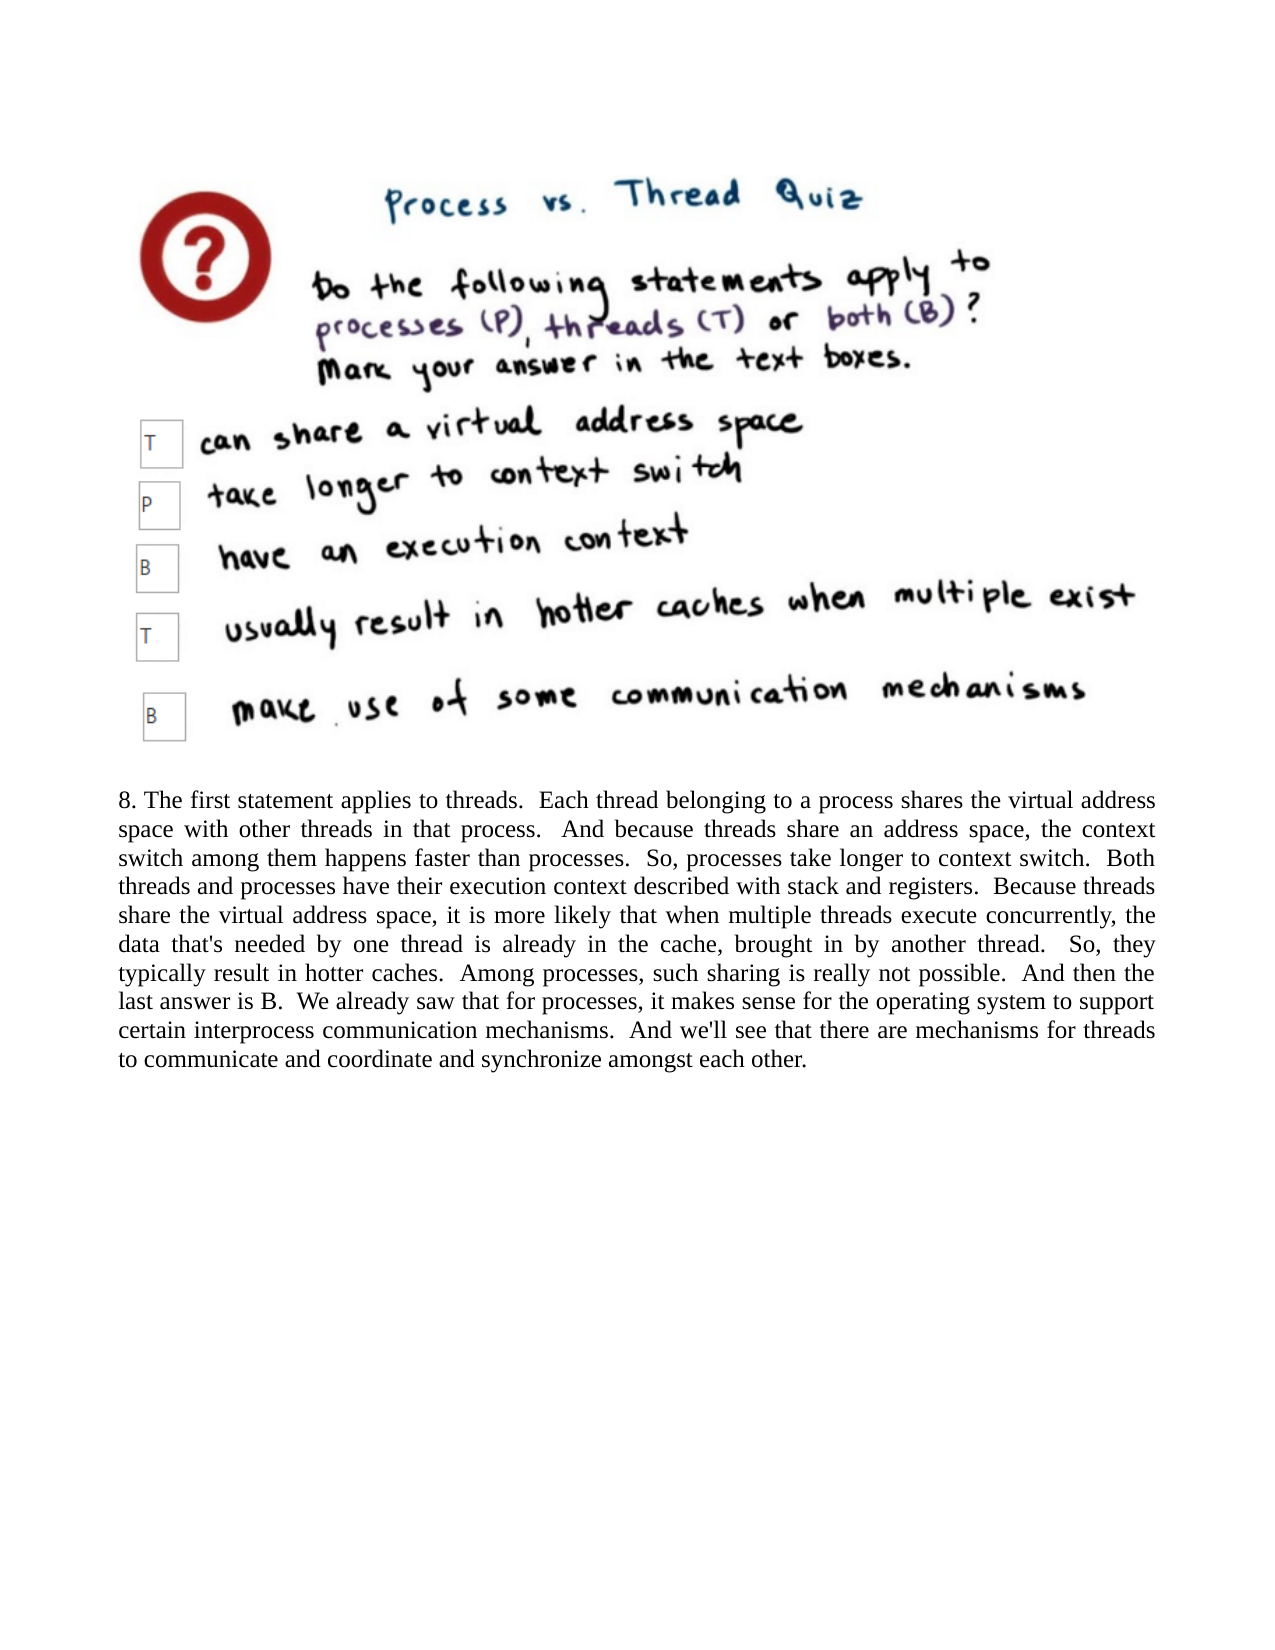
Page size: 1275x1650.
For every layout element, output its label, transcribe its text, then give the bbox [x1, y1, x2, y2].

text 8. The first statement applies to threads. Each thread belonging to a process shares the virtual address space with other threads in that process. And because threads share an address space, the context switch among them happens faster than processes. So, processes take longer to context switch. Both threads and processes have their execution context described with stack and registers. Because threads share the virtual address space, it is more likely that when multiple threads execute concurrently, the data that's needed by one thread is already in the cache, brought in by another thread. So, they typically result in hotter caches. Among processes, such sharing is really not possible. And then the last answer is B. We already saw that for processes, it makes sense for the operating system to support certain interprocess communication mechanisms. And we'll see that there are mechanisms for threads to communicate and coordinate and synchronize amongst each other. [118, 785, 1157, 1073]
picture [118, 175, 1157, 757]
